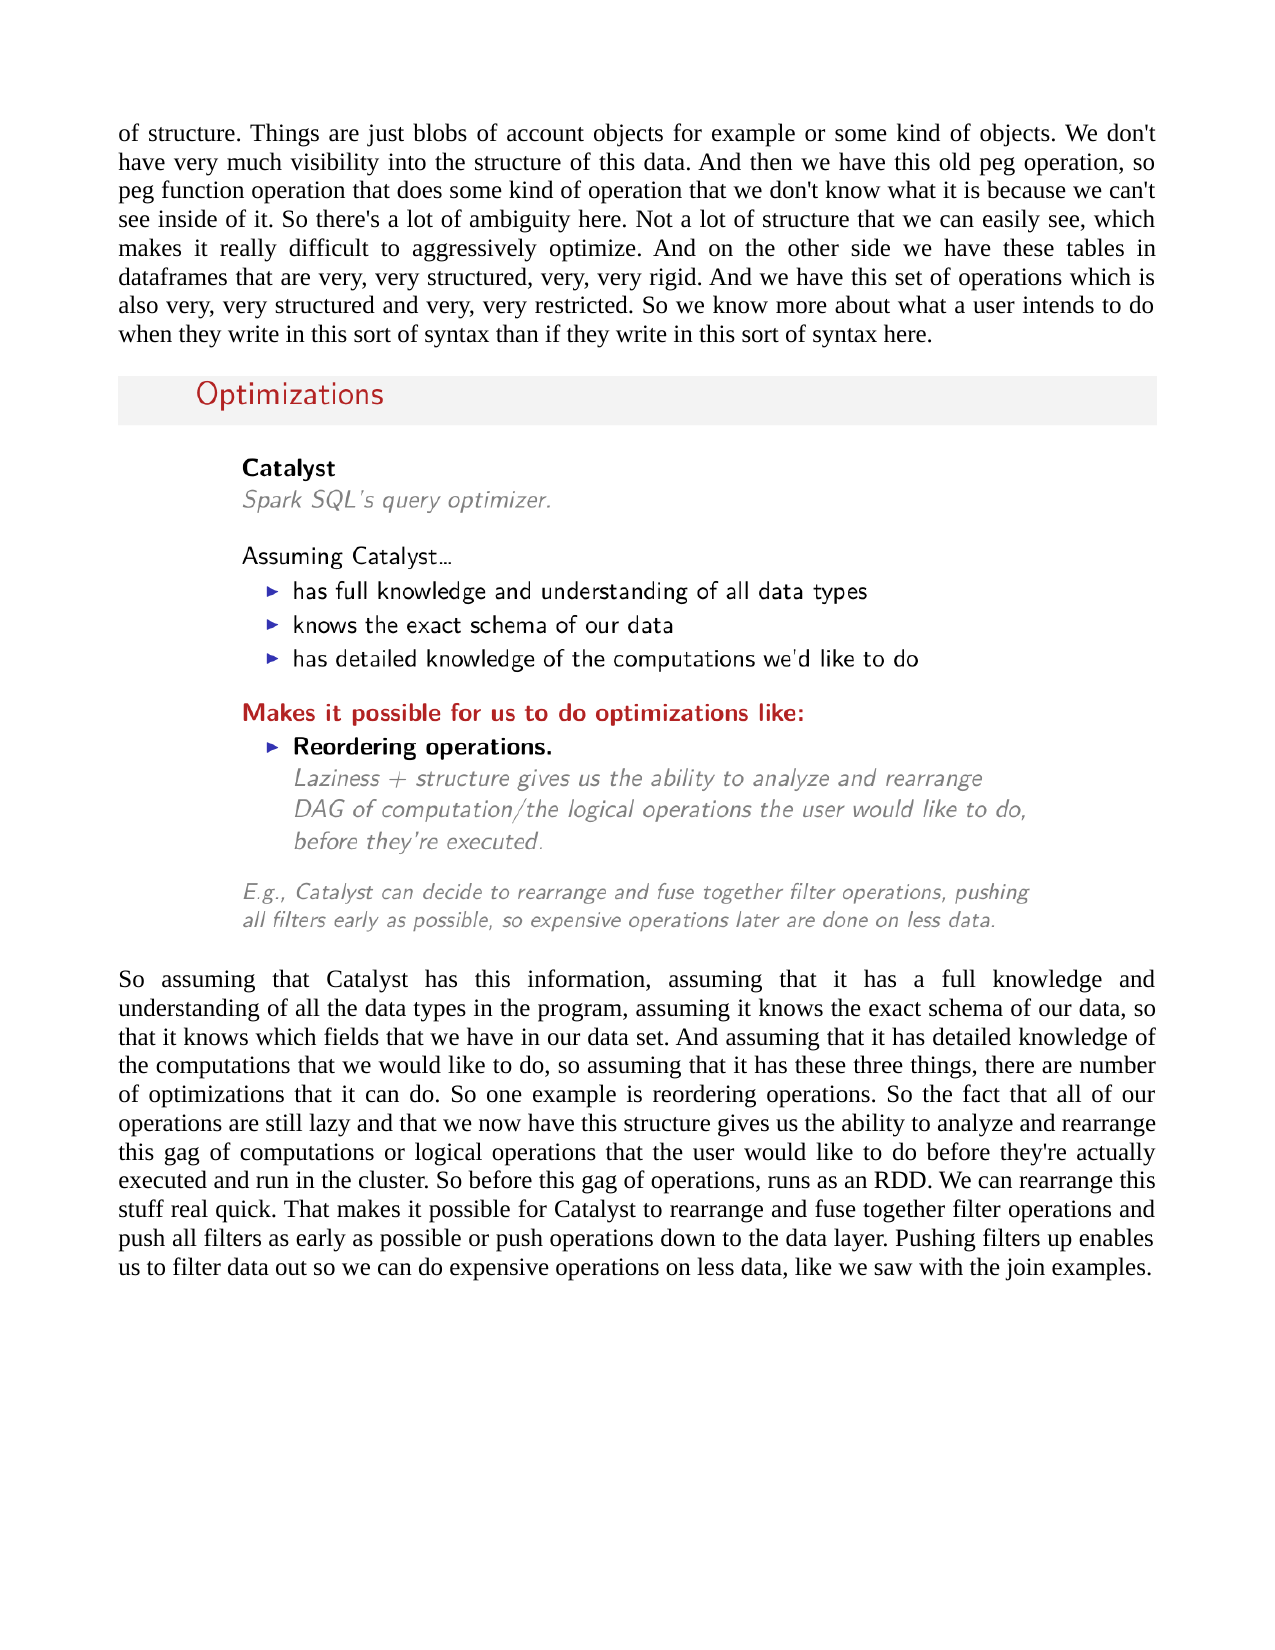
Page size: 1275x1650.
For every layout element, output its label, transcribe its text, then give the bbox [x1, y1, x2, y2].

picture [118, 376, 1157, 936]
text So assuming that Catalyst has this information, assuming that it has a full knowledge and understanding of all the data types in the program, assuming it knows the exact schema of our data, so that it knows which fields that we have in our data set. And assuming that it has detailed knowledge of the computations that we would like to do, so assuming that it has these three things, there are number of optimizations that it can do. So one example is reordering operations. So the fact that all of our operations are still lazy and that we now have this structure gives us the ability to analyze and rearrange this gag of computations or logical operations that the user would like to do before they're actually executed and run in the cluster. So before this gag of operations, runs as an RDD. We can rearrange this stuff real quick. That makes it possible for Catalyst to rearrange and fuse together filter operations and push all filters as early as possible or push operations down to the data layer. Pushing filters up enables us to filter data out so we can do expensive operations on less data, like we saw with the join examples. [118, 964, 1157, 1280]
text of structure. Things are just blobs of account objects for example or some kind of objects. We don't have very much visibility into the structure of this data. And then we have this old peg operation, so peg function operation that does some kind of operation that we don't know what it is because we can't see inside of it. So there's a lot of ambiguity here. Not a lot of structure that we can easily see, which makes it really difficult to aggressively optimize. And on the other side we have these tables in dataframes that are very, very structured, very, very rigid. And we have this set of operations which is also very, very structured and very, very restricted. So we know more about what a user intends to do when they write in this sort of syntax than if they write in this sort of syntax here. [118, 118, 1157, 348]
